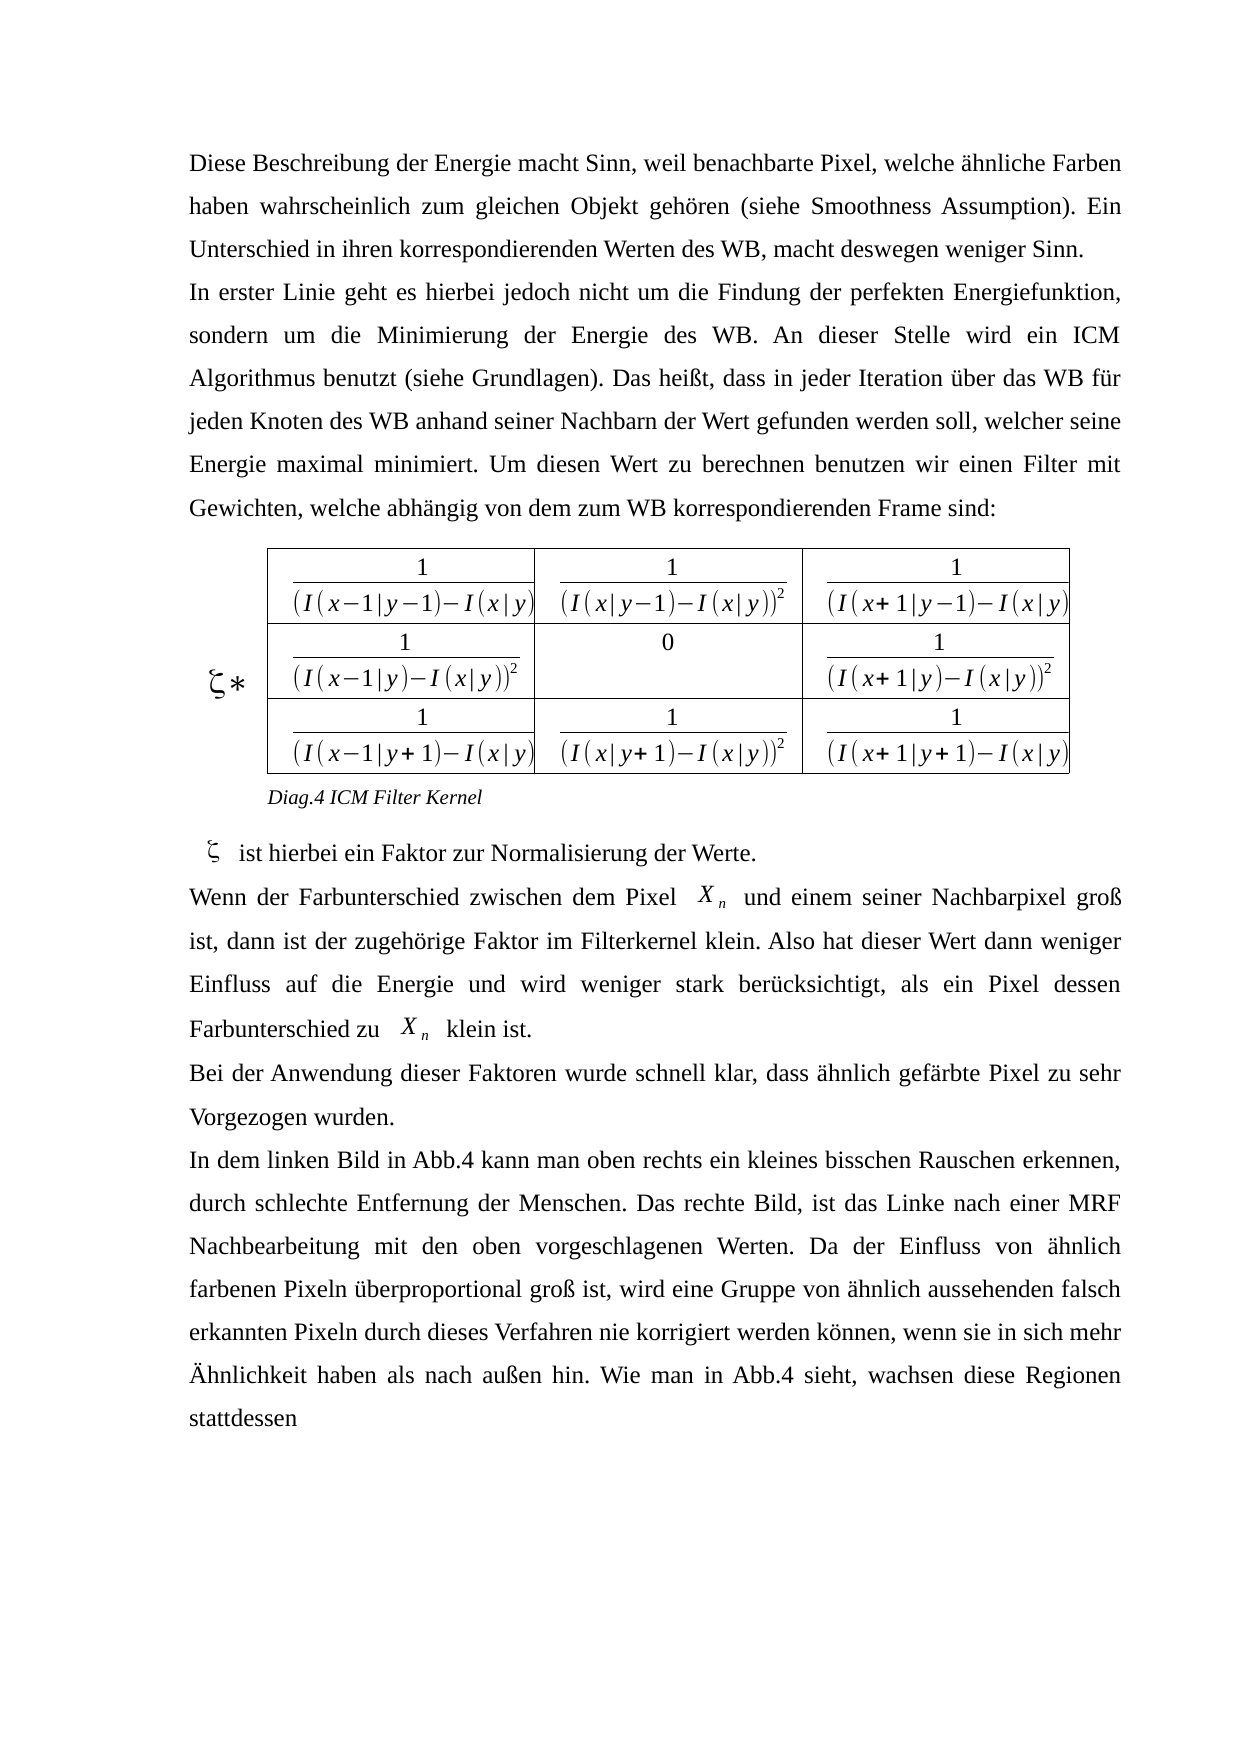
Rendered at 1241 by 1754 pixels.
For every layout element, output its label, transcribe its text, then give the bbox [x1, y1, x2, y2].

table_cell [268, 624, 534, 698]
table_cell [535, 624, 802, 698]
text Diag.4 ICM Filter Kernel [267, 785, 1069, 809]
table_cell [803, 699, 1069, 773]
text Bei der Anwendung dieser Faktoren wurde schnell klar, dass ähnlich gefärbte Pixel zu sehr Vorgezogen wurden. [189, 1058, 1122, 1130]
table_header [803, 549, 1069, 623]
text ist hierbei ein Faktor zur Normalisierung der Werte. [189, 838, 1122, 866]
table_cell [268, 699, 534, 773]
table_header [268, 549, 534, 623]
table_cell [803, 624, 1069, 698]
text Diese Beschreibung der Energie macht Sinn, weil benachbarte Pixel, welche ähnliche Farben haben wahrscheinlich zum gleichen Objekt gehören (siehe Smoothness Assumption). Ein Unterschied in ihren korrespondierenden Werten des WB, macht deswegen weniger Sinn. [189, 148, 1122, 263]
table_header [535, 549, 802, 623]
text In dem linken Bild in Abb.4 kann man oben rechts ein kleines bisschen Rauschen erkennen, durch schlechte Entfernung der Menschen. Das rechte Bild, ist das Linke nach einer MRF Nachbearbeitung mit den oben vorgeschlagenen Werten. Da der Einfluss von ähnlich farbenen Pixeln überproportional groß ist, wird eine Gruppe von ähnlich aussehenden falsch erkannten Pixeln durch dieses Verfahren nie korrigiert werden können, wenn sie in sich mehr Ähnlichkeit haben als nach außen hin. Wie man in Abb.4 sieht, wachsen diese Regionen stattdessen [189, 1145, 1122, 1432]
text In erster Linie geht es hierbei jedoch nicht um die Findung der perfekten Energiefunktion, sondern um die Minimierung der Energie des WB. An dieser Stelle wird ein ICM Algorithmus benutzt (siehe Grundlagen). Das heißt, dass in jeder Iteration über das WB für jeden Knoten des WB anhand seiner Nachbarn der Wert gefunden werden soll, welcher seine Energie maximal minimiert. Um diesen Wert zu berechnen benutzen wir einen Filter mit Gewichten, welche abhängig von dem zum WB korrespondierenden Frame sind: [189, 277, 1122, 521]
table_cell [535, 699, 802, 773]
text Wenn der Farbunterschied zwischen dem Pixelund einem seiner Nachbarpixel groß ist, dann ist der zugehörige Faktor im Filterkernel klein. Also hat dieser Wert dann weniger Einfluss auf die Energie und wird weniger stark berücksichtigt, als ein Pixel dessen Farbunterschied zuklein ist. [189, 881, 1122, 1044]
